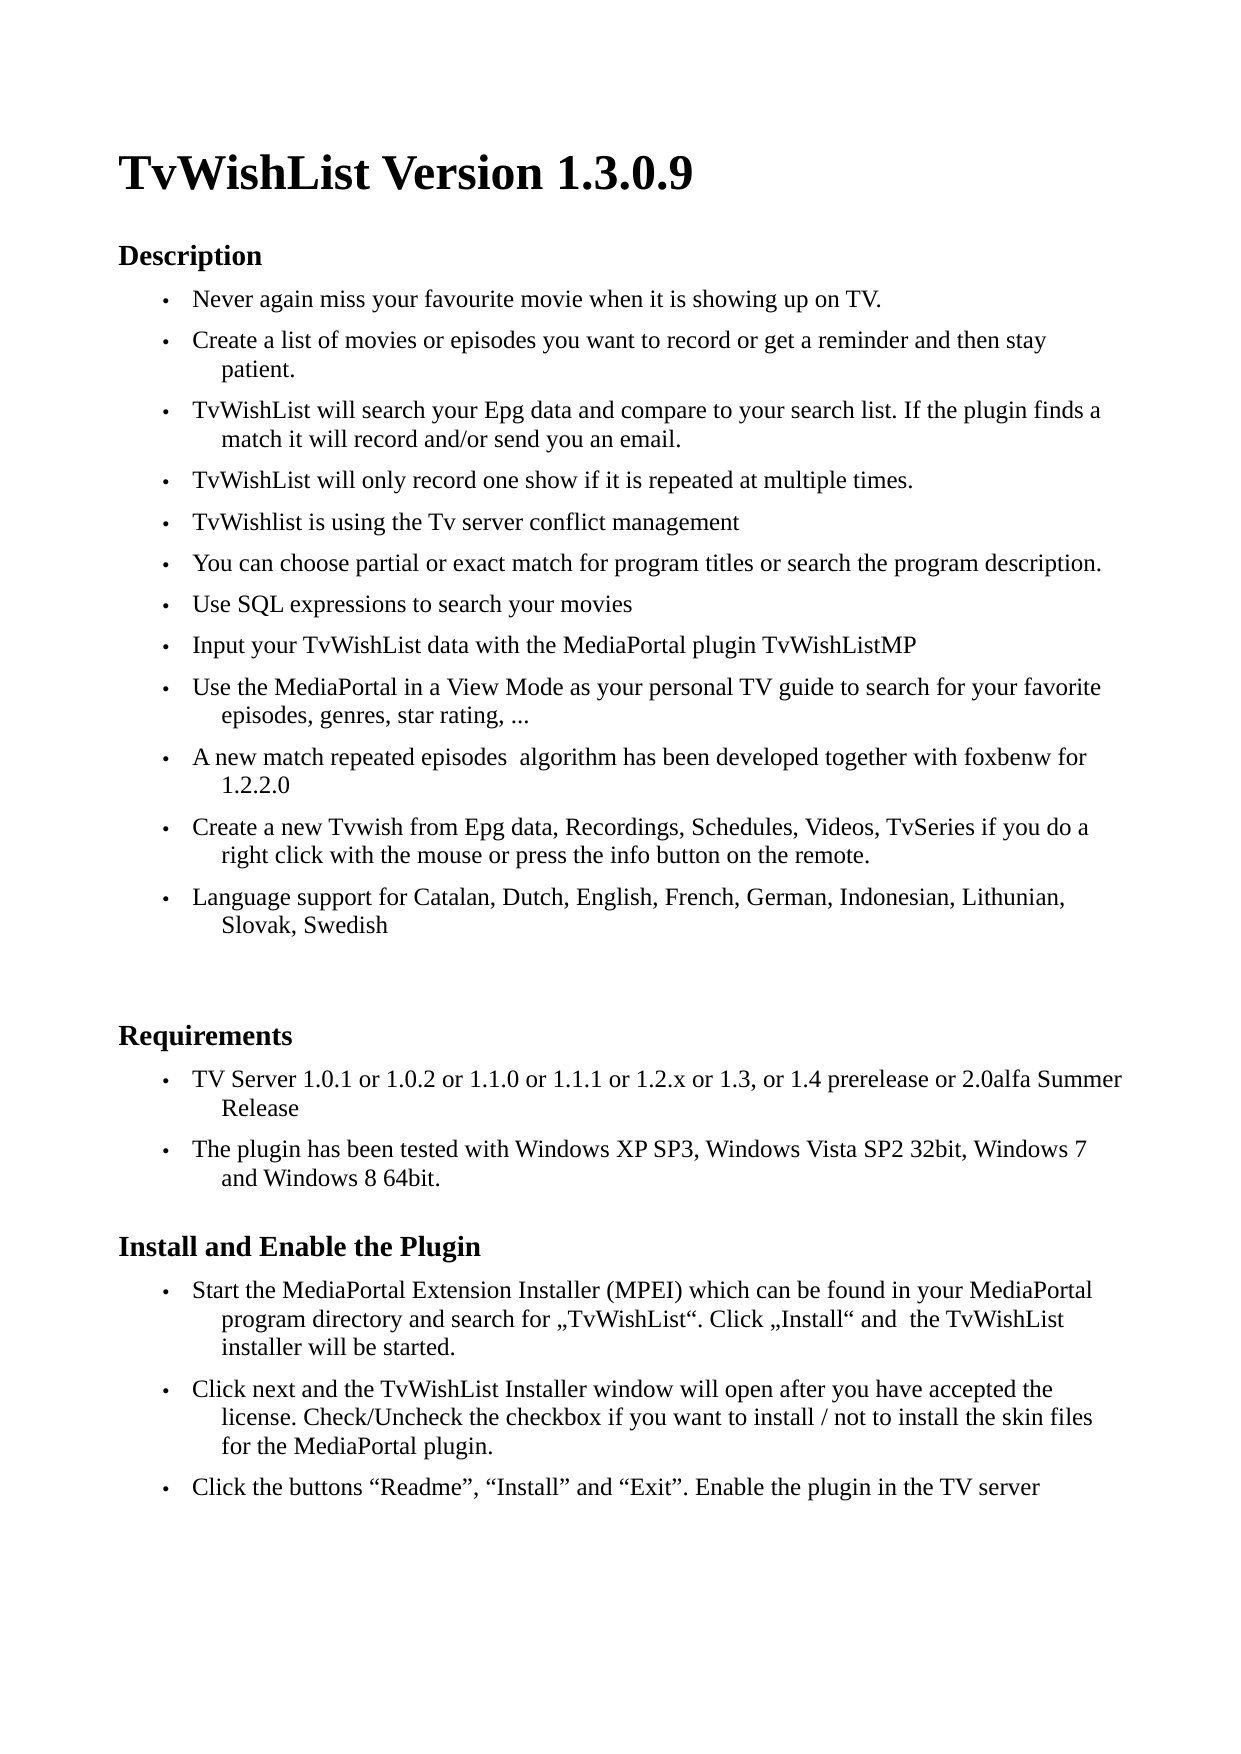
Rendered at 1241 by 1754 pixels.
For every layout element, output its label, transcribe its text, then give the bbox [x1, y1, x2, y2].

list Use the MediaPortal in a View Mode as your personal TV guide to search for your favorite episodes, genres, star rating, ... [162, 672, 1122, 729]
text Description [118, 238, 1122, 272]
list A new match repeated episodes algorithm has been developed together with foxbenw for 1.2.2.0 [162, 742, 1122, 799]
list TV Server 1.0.1 or 1.0.2 or 1.1.0 or 1.1.1 or 1.2.x or 1.3, or 1.4 prerelease or 2.0alfa Summer Release [162, 1064, 1122, 1121]
list TvWishList will only record one show if it is repeated at multiple times. [162, 465, 1122, 494]
list Never again miss your favourite movie when it is showing up on TV. [162, 284, 1122, 313]
list Click the buttons “Readme”, “Install” and “Exit”. Enable the plugin in the TV server [162, 1472, 1122, 1501]
list Create a new Tvwish from Epg data, Recordings, Schedules, Videos, TvSeries if you do a right click with the mouse or press the info button on the remote. [162, 812, 1122, 869]
text Install and Enable the Plugin [118, 1229, 1122, 1262]
list TvWishList will search your Epg data and compare to your search list. If the plugin finds a match it will record and/or send you an email. [162, 395, 1122, 453]
list You can choose partial or exact match for program titles or search the program description. [162, 548, 1122, 577]
text TvWishList Version 1.3.0.9 [118, 143, 1122, 201]
list Create a list of movies or episodes you want to record or get a reminder and then stay patient. [162, 325, 1122, 383]
list Click next and the TvWishList Installer window will open after you have accepted the license. Check/Uncheck the checkbox if you want to install / not to install the skin files for the MediaPortal plugin. [162, 1374, 1122, 1460]
list Input your TvWishList data with the MediaPortal plugin TvWishListMP [162, 630, 1122, 659]
list Start the MediaPortal Extension Installer (MPEI) which can be found in your MediaPortal program directory and search for „TvWishList“. Click „Install“ and the TvWishList installer will be started. [162, 1275, 1122, 1361]
list Language support for Catalan, Dutch, English, French, German, Indonesian, Lithunian, Slovak, Swedish [162, 882, 1122, 939]
list TvWishlist is using the Tv server conflict management [162, 507, 1122, 535]
list The plugin has been tested with Windows XP SP3, Windows Vista SP2 32bit, Windows 7 and Windows 8 64bit. [162, 1134, 1122, 1191]
list Use SQL expressions to search your movies [162, 589, 1122, 618]
text Requirements [118, 1018, 1122, 1051]
